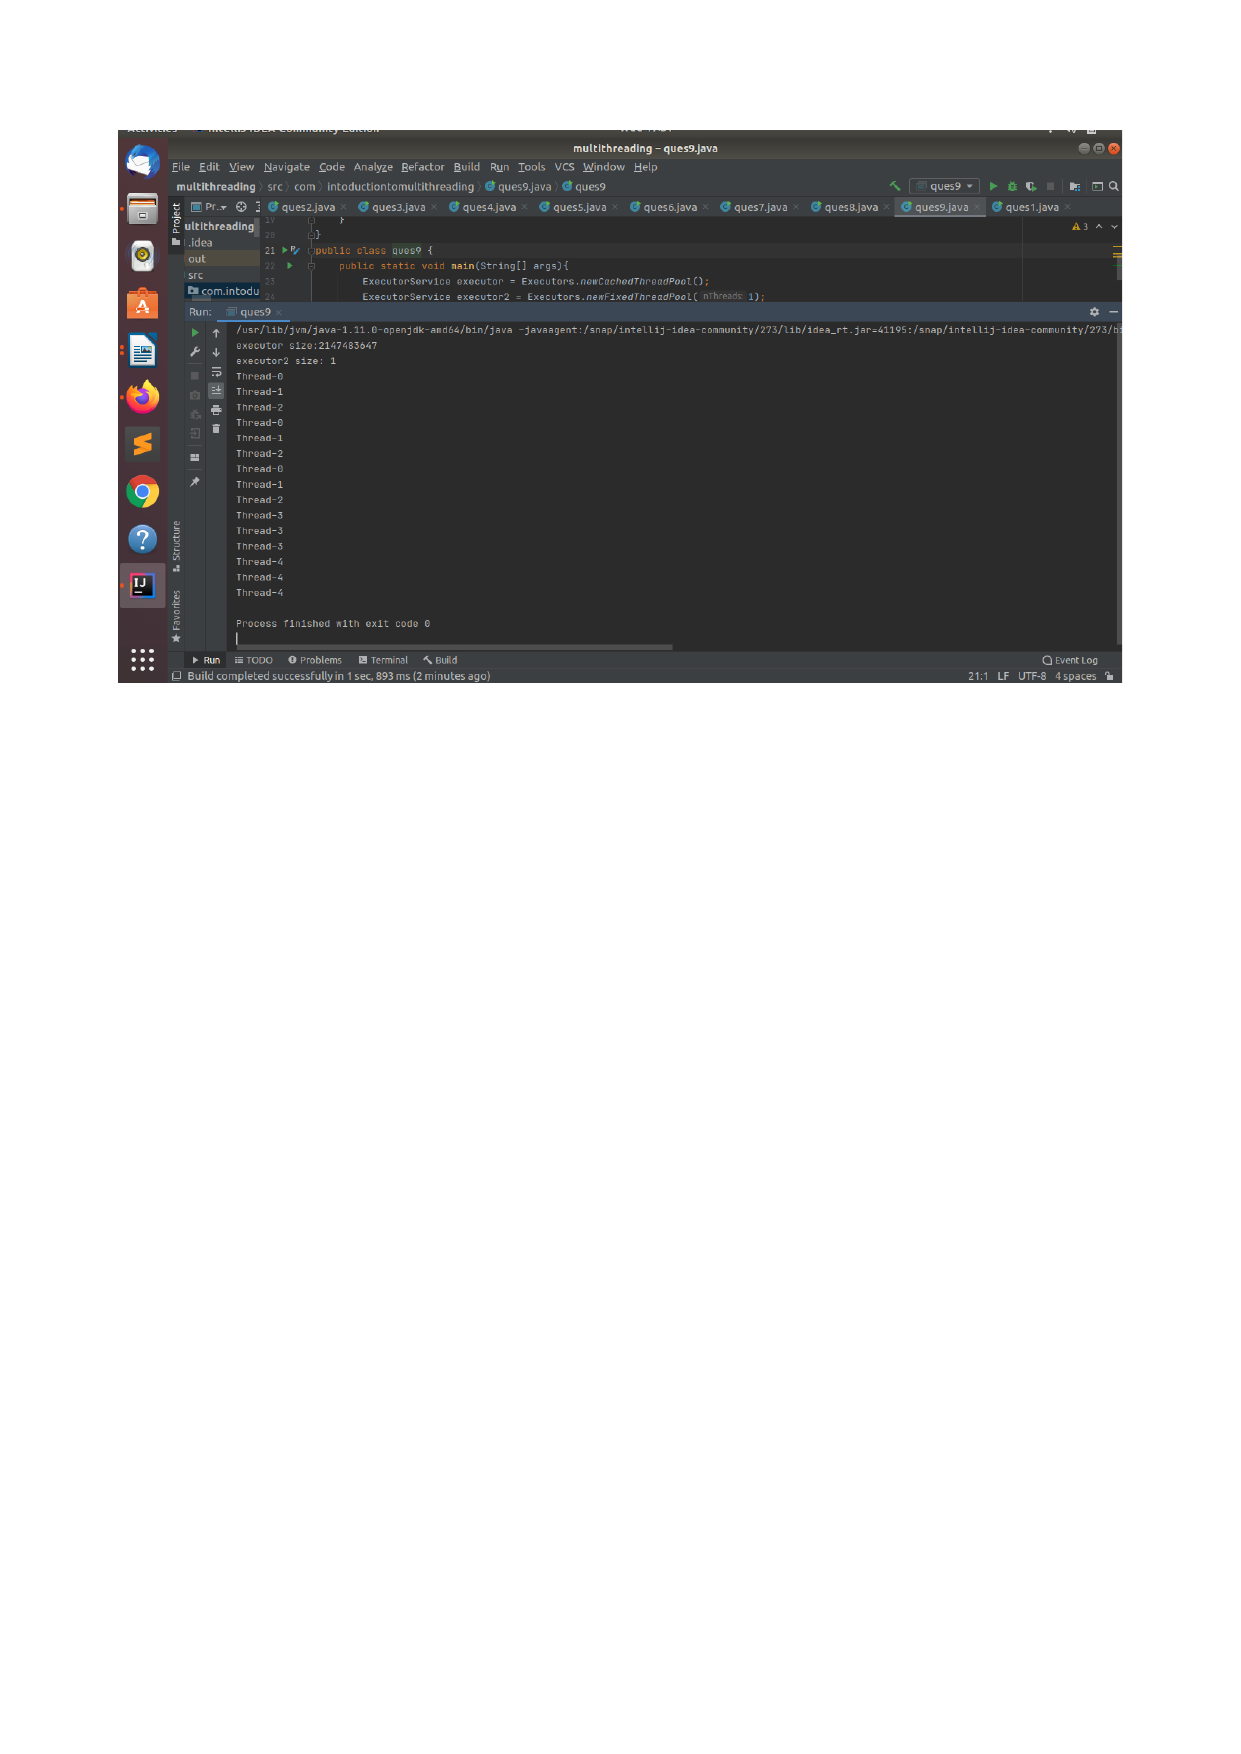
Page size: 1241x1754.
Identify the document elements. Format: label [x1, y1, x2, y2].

picture [118, 130, 1123, 683]
